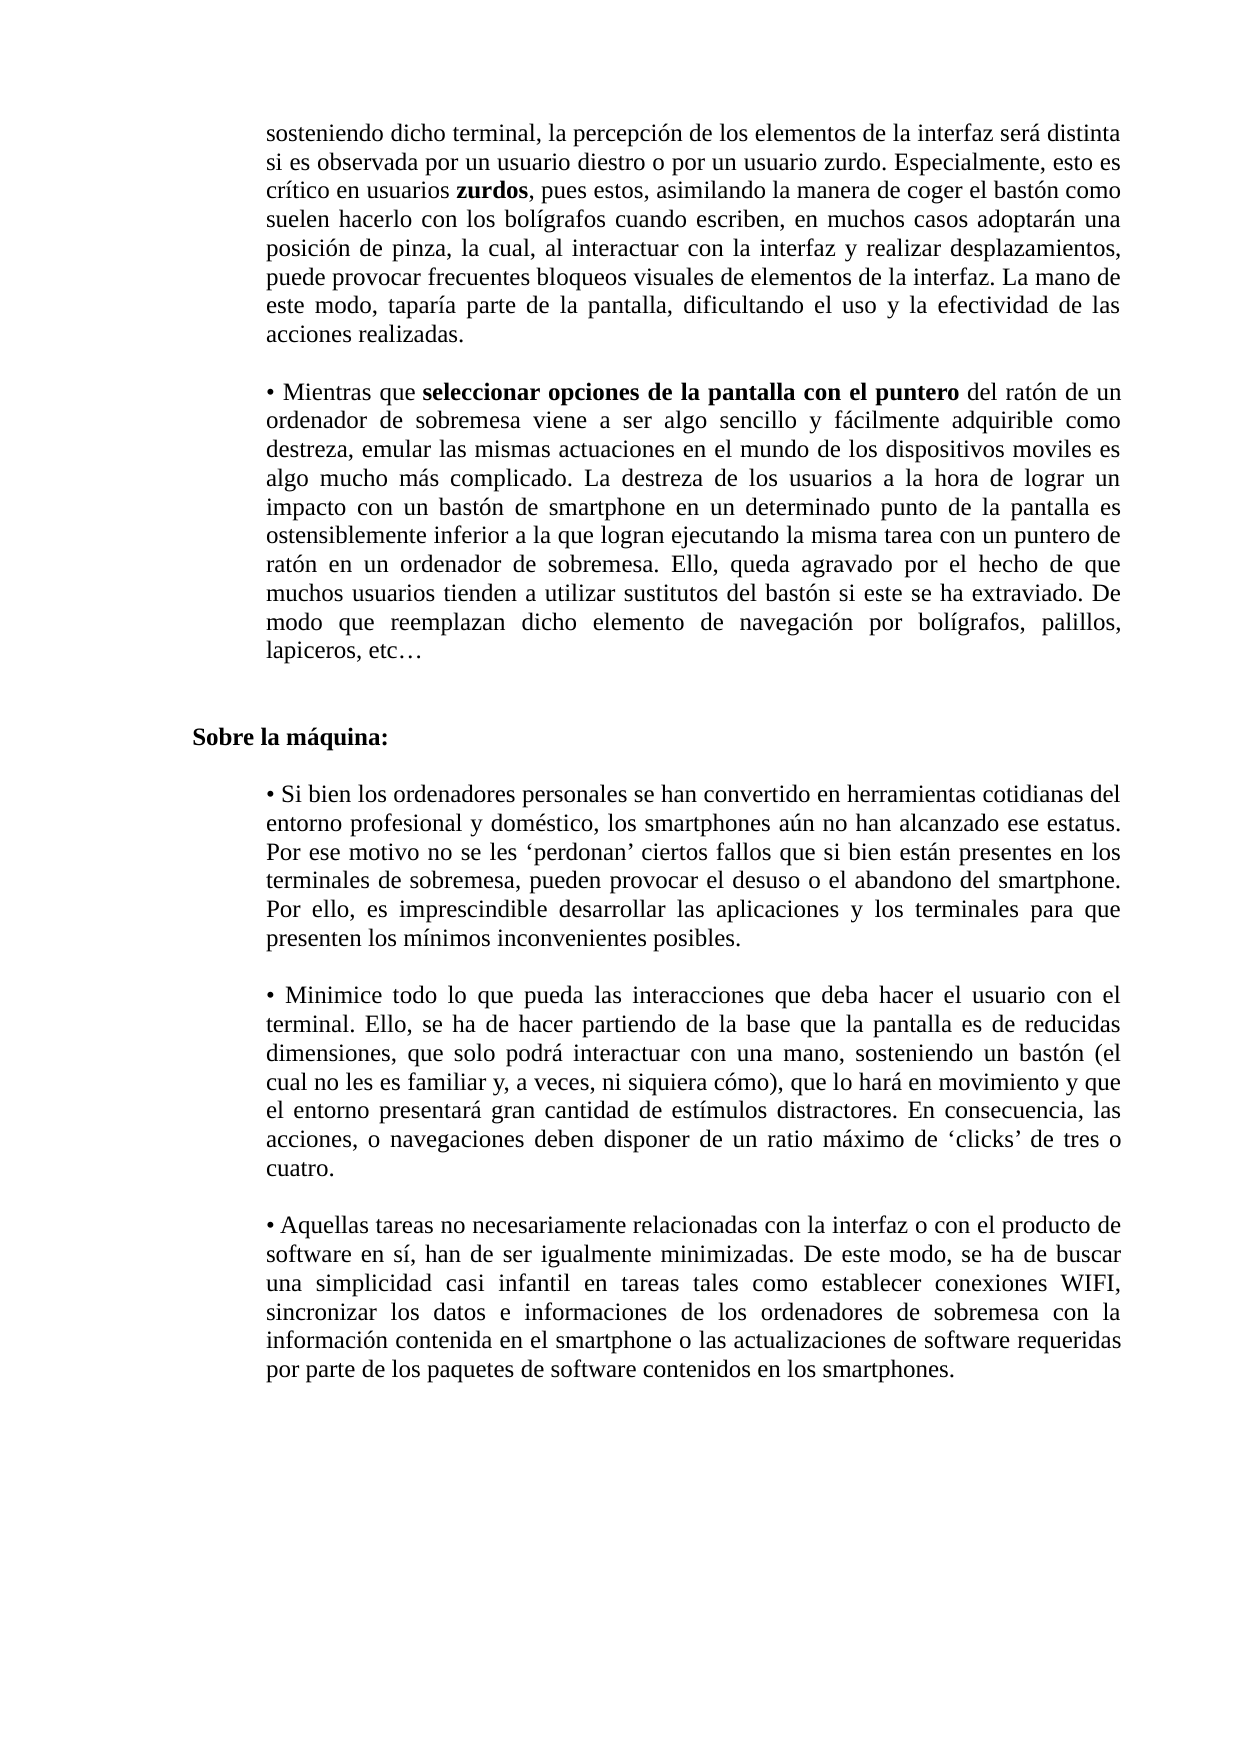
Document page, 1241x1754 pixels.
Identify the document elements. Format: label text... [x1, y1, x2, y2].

text • Minimice todo lo que pueda las interacciones que deba hacer el usuario con el terminal. Ello, se ha de hacer partiendo de la base que la pantalla es de reducidas dimensiones, que solo podrá interactuar con una mano, sosteniendo un bastón (el cual no les es familiar y, a veces, ni siquiera cómo), que lo hará en movimiento y que el entorno presentará gran cantidad de estímulos distractores. En consecuencia, las acciones, o navegaciones deben disponer de un ratio máximo de ‘clicks’ de tres o cuatro. [266, 952, 1122, 1182]
text • Mientras que seleccionar opciones de la pantalla con el puntero del ratón de un ordenador de sobremesa viene a ser algo sencillo y fácilmente adquirible como destreza, emular las mismas actuaciones en el mundo de los dispositivos moviles es algo mucho más complicado. La destreza de los usuarios a la hora de lograr un impacto con un bastón de smartphone en un determinado punto de la pantalla es ostensiblemente inferior a la que logran ejecutando la misma tarea con un puntero de ratón en un ordenador de sobremesa. Ello, queda agravado por el hecho de que muchos usuarios tienden a utilizar sustitutos del bastón si este se ha extraviado. De modo que reemplazan dicho elemento de navegación por bolígrafos, palillos, lapiceros, etc… [266, 348, 1122, 664]
text Sobre la máquina: [118, 722, 1122, 751]
text sosteniendo dicho terminal, la percepción de los elementos de la interfaz será distinta si es observada por un usuario diestro o por un usuario zurdo. Especialmente, esto es crítico en usuarios zurdos, pues estos, asimilando la manera de coger el bastón como suelen hacerlo con los bolígrafos cuando escriben, en muchos casos adoptarán una posición de pinza, la cual, al interactuar con la interfaz y realizar desplazamientos, puede provocar frecuentes bloqueos visuales de elementos de la interfaz. La mano de este modo, taparía parte de la pantalla, dificultando el uso y la efectividad de las acciones realizadas. [266, 118, 1122, 348]
text • Si bien los ordenadores personales se han convertido en herramientas cotidianas del entorno profesional y doméstico, los smartphones aún no han alcanzado ese estatus. Por ese motivo no se les ‘perdonan’ ciertos fallos que si bien están presentes en los terminales de sobremesa, pueden provocar el desuso o el abandono del smartphone. Por ello, es imprescindible desarrollar las aplicaciones y los terminales para que presenten los mínimos inconvenientes posibles. [266, 751, 1122, 952]
text • Aquellas tareas no necesariamente relacionadas con la interfaz o con el producto de software en sí, han de ser igualmente minimizadas. De este modo, se ha de buscar una simplicidad casi infantil en tareas tales como establecer conexiones WIFI, sincronizar los datos e informaciones de los ordenadores de sobremesa con la información contenida en el smartphone o las actualizaciones de software requeridas por parte de los paquetes de software contenidos en los smartphones. [266, 1182, 1122, 1383]
